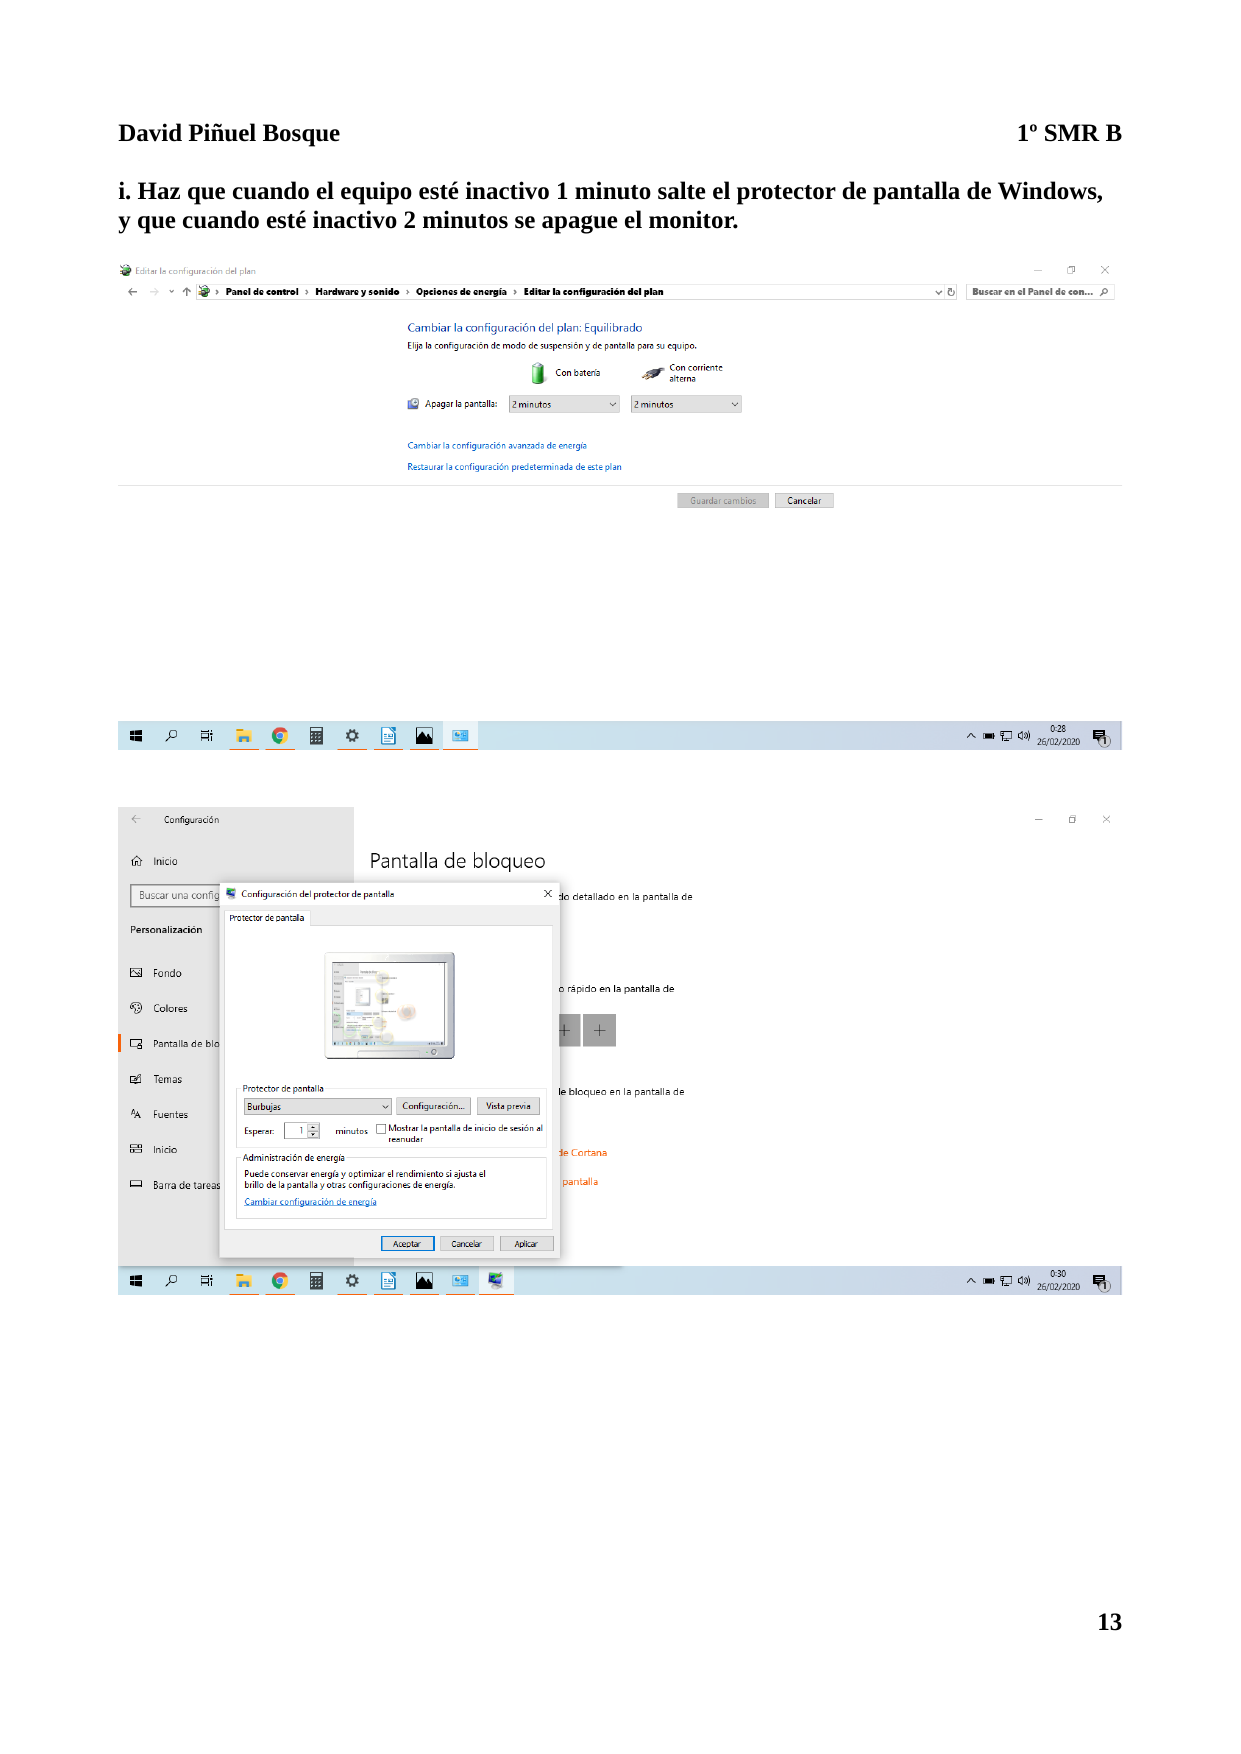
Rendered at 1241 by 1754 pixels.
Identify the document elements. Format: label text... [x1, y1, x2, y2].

picture [118, 807, 1123, 1295]
text i. Haz que cuando el equipo esté inactivo 1 minuto salte el protector de pantalla de Windows, y que cuando esté inactivo 2 minutos se apague el monitor. [118, 176, 1122, 234]
picture [118, 262, 1123, 750]
